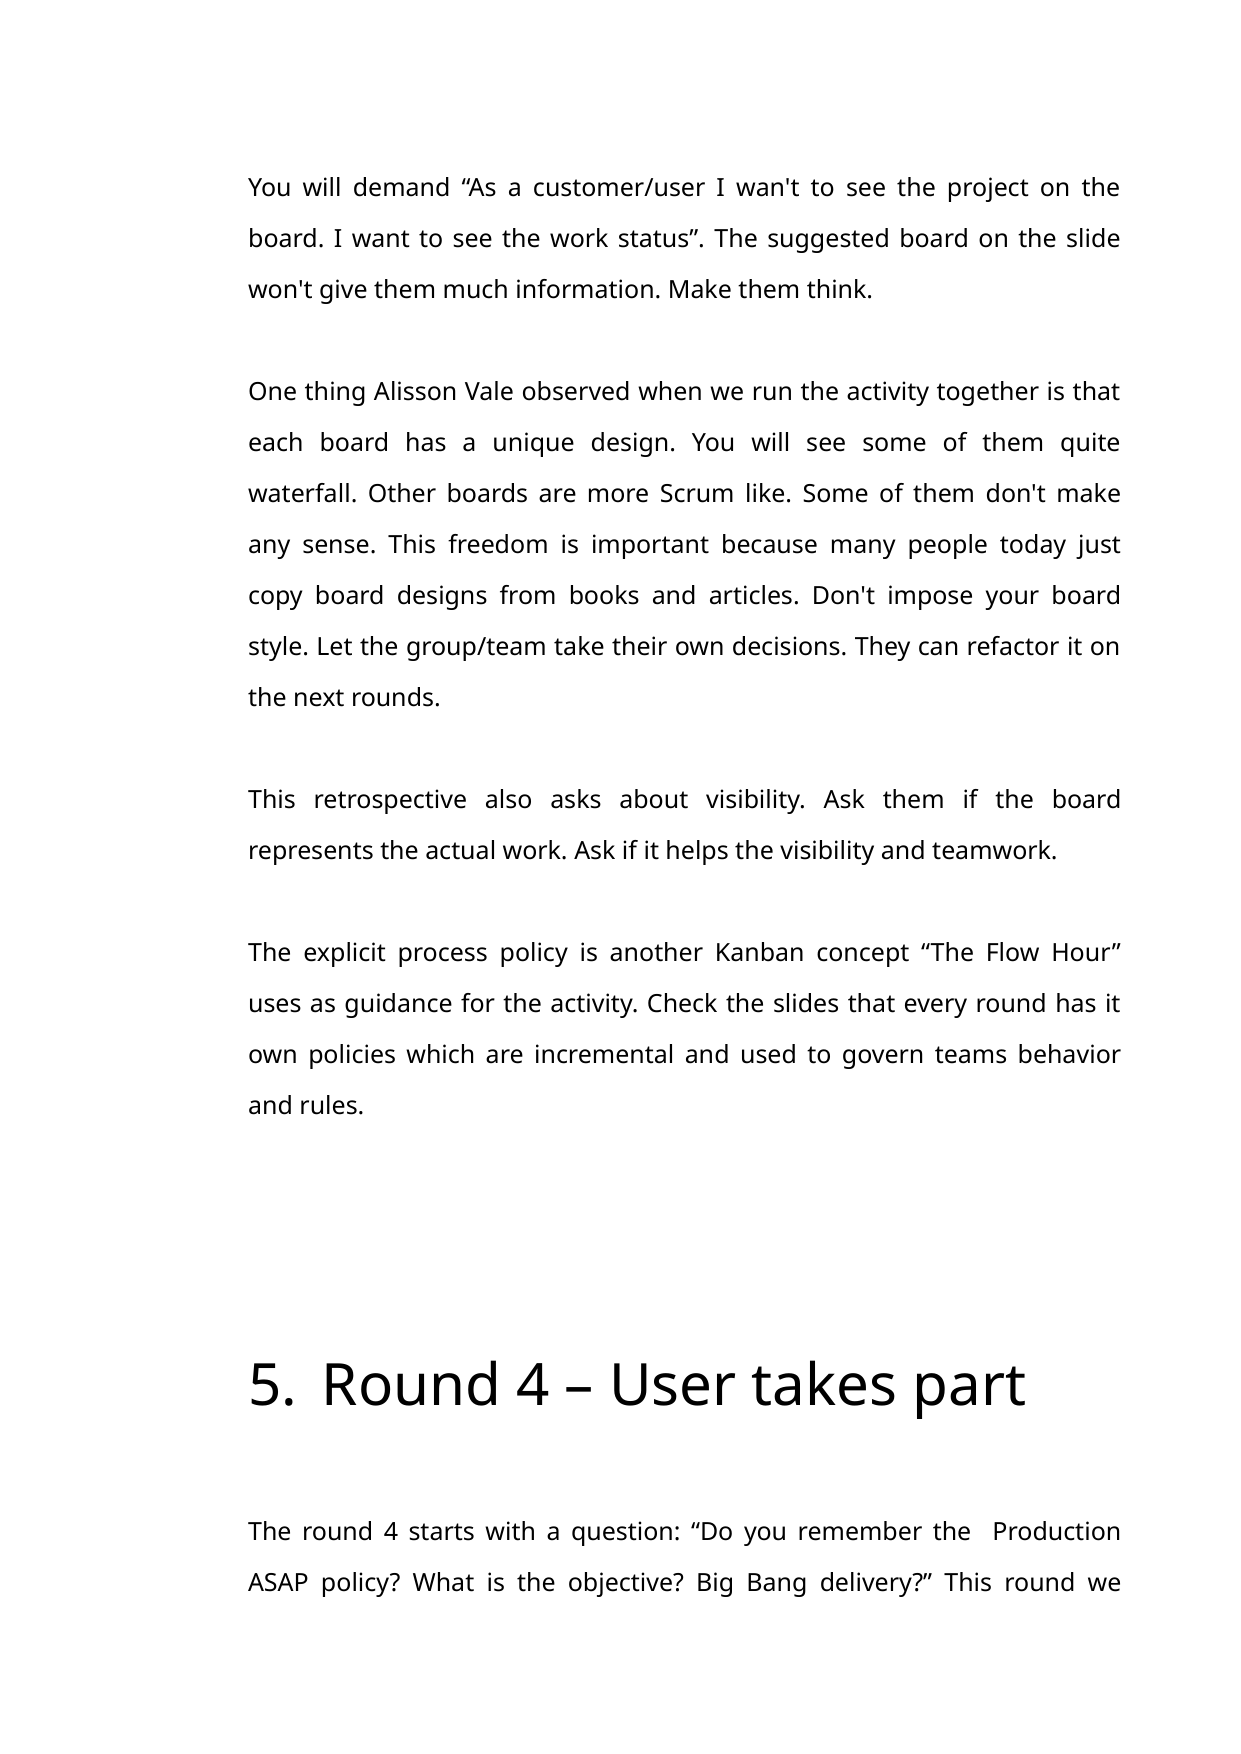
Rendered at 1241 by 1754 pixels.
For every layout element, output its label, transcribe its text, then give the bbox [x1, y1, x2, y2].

text This retrospective also asks about visibility. Ask them if the board represents the actual work. Ask if it helps the visibility and teamwork. [248, 782, 1122, 867]
list The round 4 starts with a question: “Do you remember the Production ASAP policy? What is the objective? Big Bang delivery?” This round we [248, 1513, 1122, 1598]
list Round 4 – User takes part [248, 1343, 1122, 1423]
text You will demand “As a customer/user I wan't to see the project on the board. I want to see the work status”. The suggested board on the slide won't give them much information. Make them think. [248, 169, 1122, 305]
text One thing Alisson Vale observed when we run the activity together is that each board has a unique design. You will see some of them quite waterfall. Other boards are more Scrum like. Some of them don't make any sense. This freedom is important because many people today just copy board designs from books and articles. Don't impose your board style. Let the group/team take their own decisions. They can refactor it on the next rounds. [248, 373, 1122, 714]
text The explicit process policy is another Kanban concept “The Flow Hour” uses as guidance for the activity. Check the slides that every round has it own policies which are incremental and used to govern teams behavior and rules. [248, 935, 1122, 1122]
